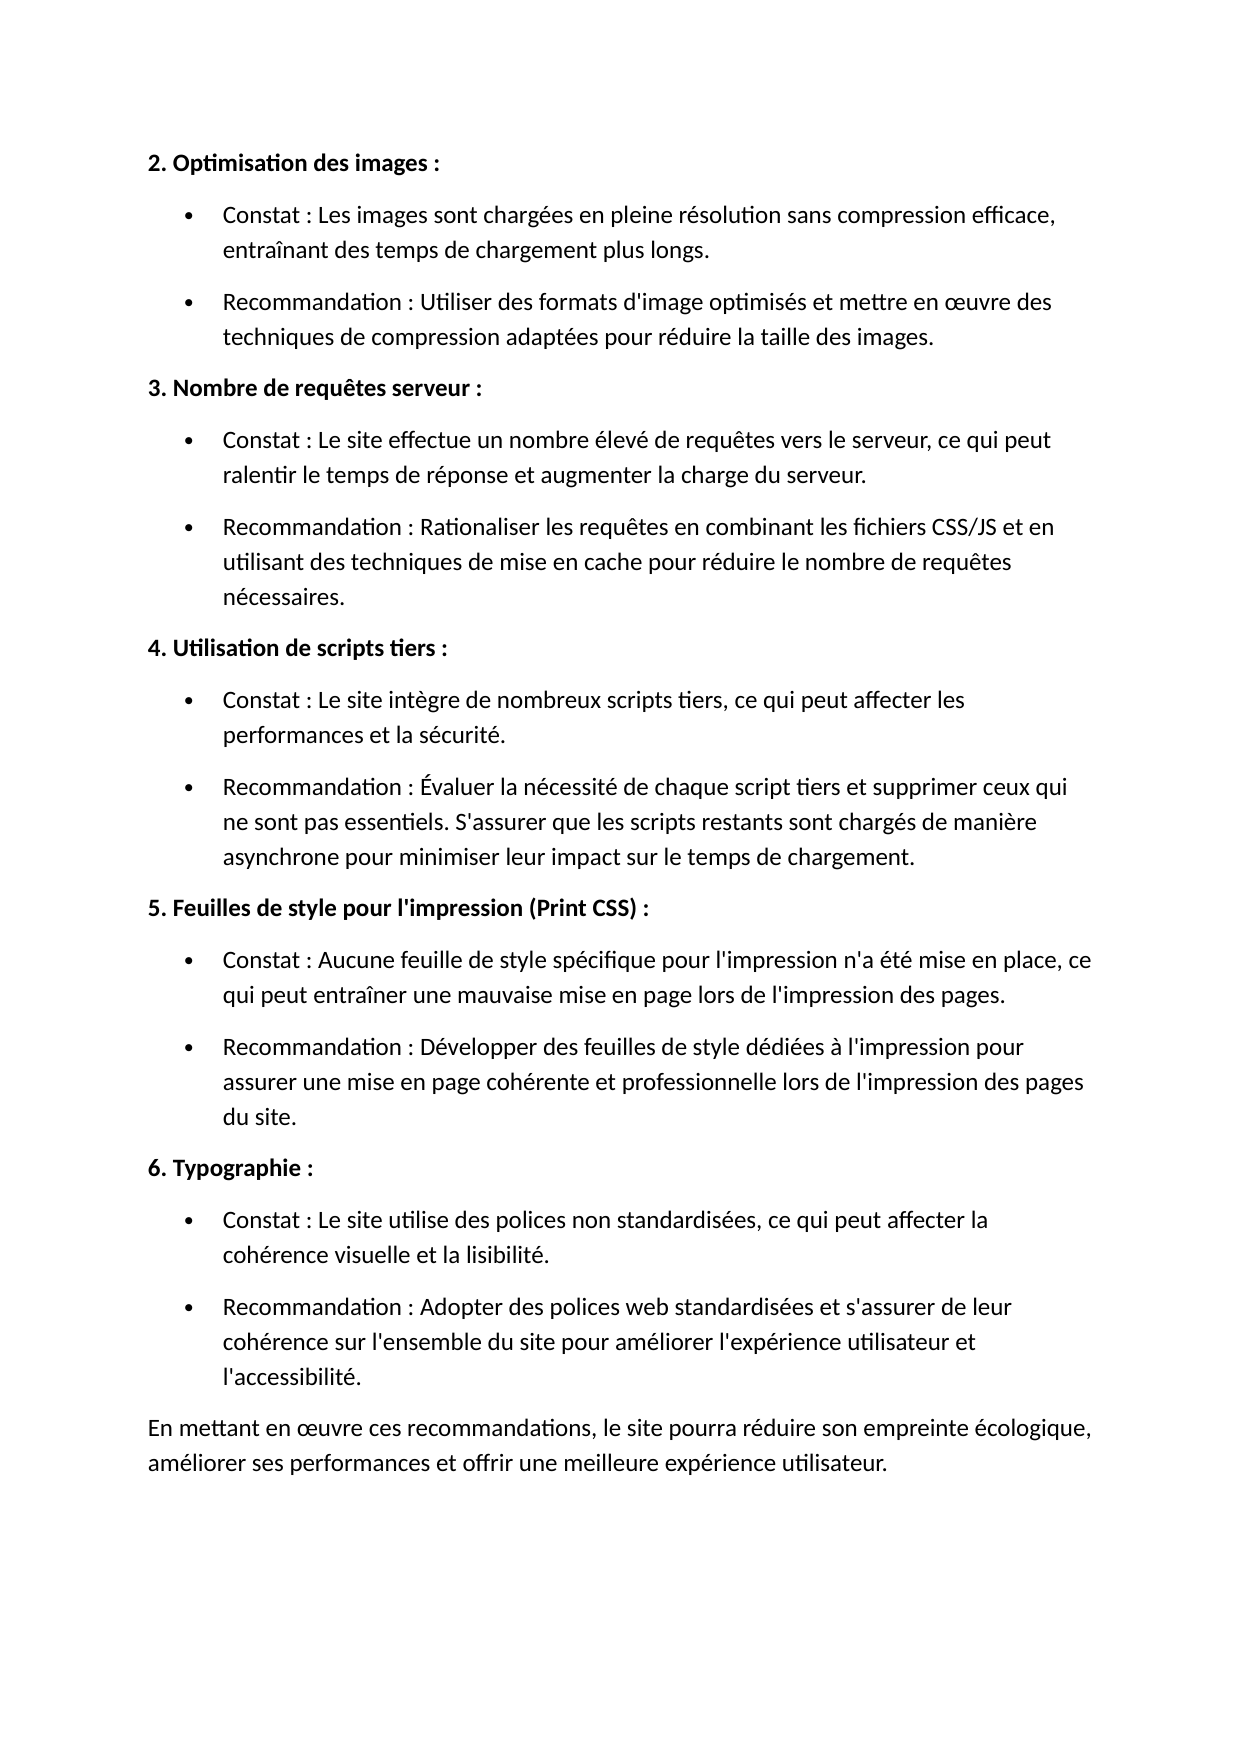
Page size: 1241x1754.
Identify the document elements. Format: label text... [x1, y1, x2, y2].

list Recommandation : Rationaliser les requêtes en combinant les fichiers CSS/JS et en utilisant des techniques de mise en cache pour réduire le nombre de requêtes nécessaires.​ [185, 511, 1093, 611]
list Recommandation : Adopter des polices web standardisées et s'assurer de leur cohérence sur l'ensemble du site pour améliorer l'expérience utilisateur et l'accessibilité.​ [185, 1291, 1093, 1391]
list Constat : Le site utilise des polices non standardisées, ce qui peut affecter la cohérence visuelle et la lisibilité.​ [185, 1204, 1093, 1270]
text 6. Typographie : [148, 1153, 1093, 1183]
list Recommandation : Utiliser des formats d'image optimisés et mettre en œuvre des techniques de compression adaptées pour réduire la taille des images.​ [185, 286, 1093, 351]
list Constat : Les images sont chargées en pleine résolution sans compression efficace, entraînant des temps de chargement plus longs.​ [185, 199, 1093, 265]
list Constat : Le site effectue un nombre élevé de requêtes vers le serveur, ce qui peut ralentir le temps de réponse et augmenter la charge du serveur.​ [185, 424, 1093, 490]
text En mettant en œuvre ces recommandations, le site pourra réduire son empreinte écologique, améliorer ses performances et offrir une meilleure expérience utilisateur. [148, 1413, 1093, 1478]
list Recommandation : Développer des feuilles de style dédiées à l'impression pour assurer une mise en page cohérente et professionnelle lors de l'impression des pages du site.​ [185, 1031, 1093, 1131]
list Recommandation : Évaluer la nécessité de chaque script tiers et supprimer ceux qui ne sont pas essentiels. S'assurer que les scripts restants sont chargés de manière asynchrone pour minimiser leur impact sur le temps de chargement.​ [185, 771, 1093, 871]
list Constat : Aucune feuille de style spécifique pour l'impression n'a été mise en place, ce qui peut entraîner une mauvaise mise en page lors de l'impression des pages.​ [185, 944, 1093, 1010]
text 3. Nombre de requêtes serveur : [148, 373, 1093, 403]
text 4. Utilisation de scripts tiers : [148, 633, 1093, 663]
text 5. Feuilles de style pour l'impression (Print CSS) : [148, 893, 1093, 923]
text 2. Optimisation des images : [148, 148, 1093, 178]
list Constat : Le site intègre de nombreux scripts tiers, ce qui peut affecter les performances et la sécurité.​ [185, 684, 1093, 750]
